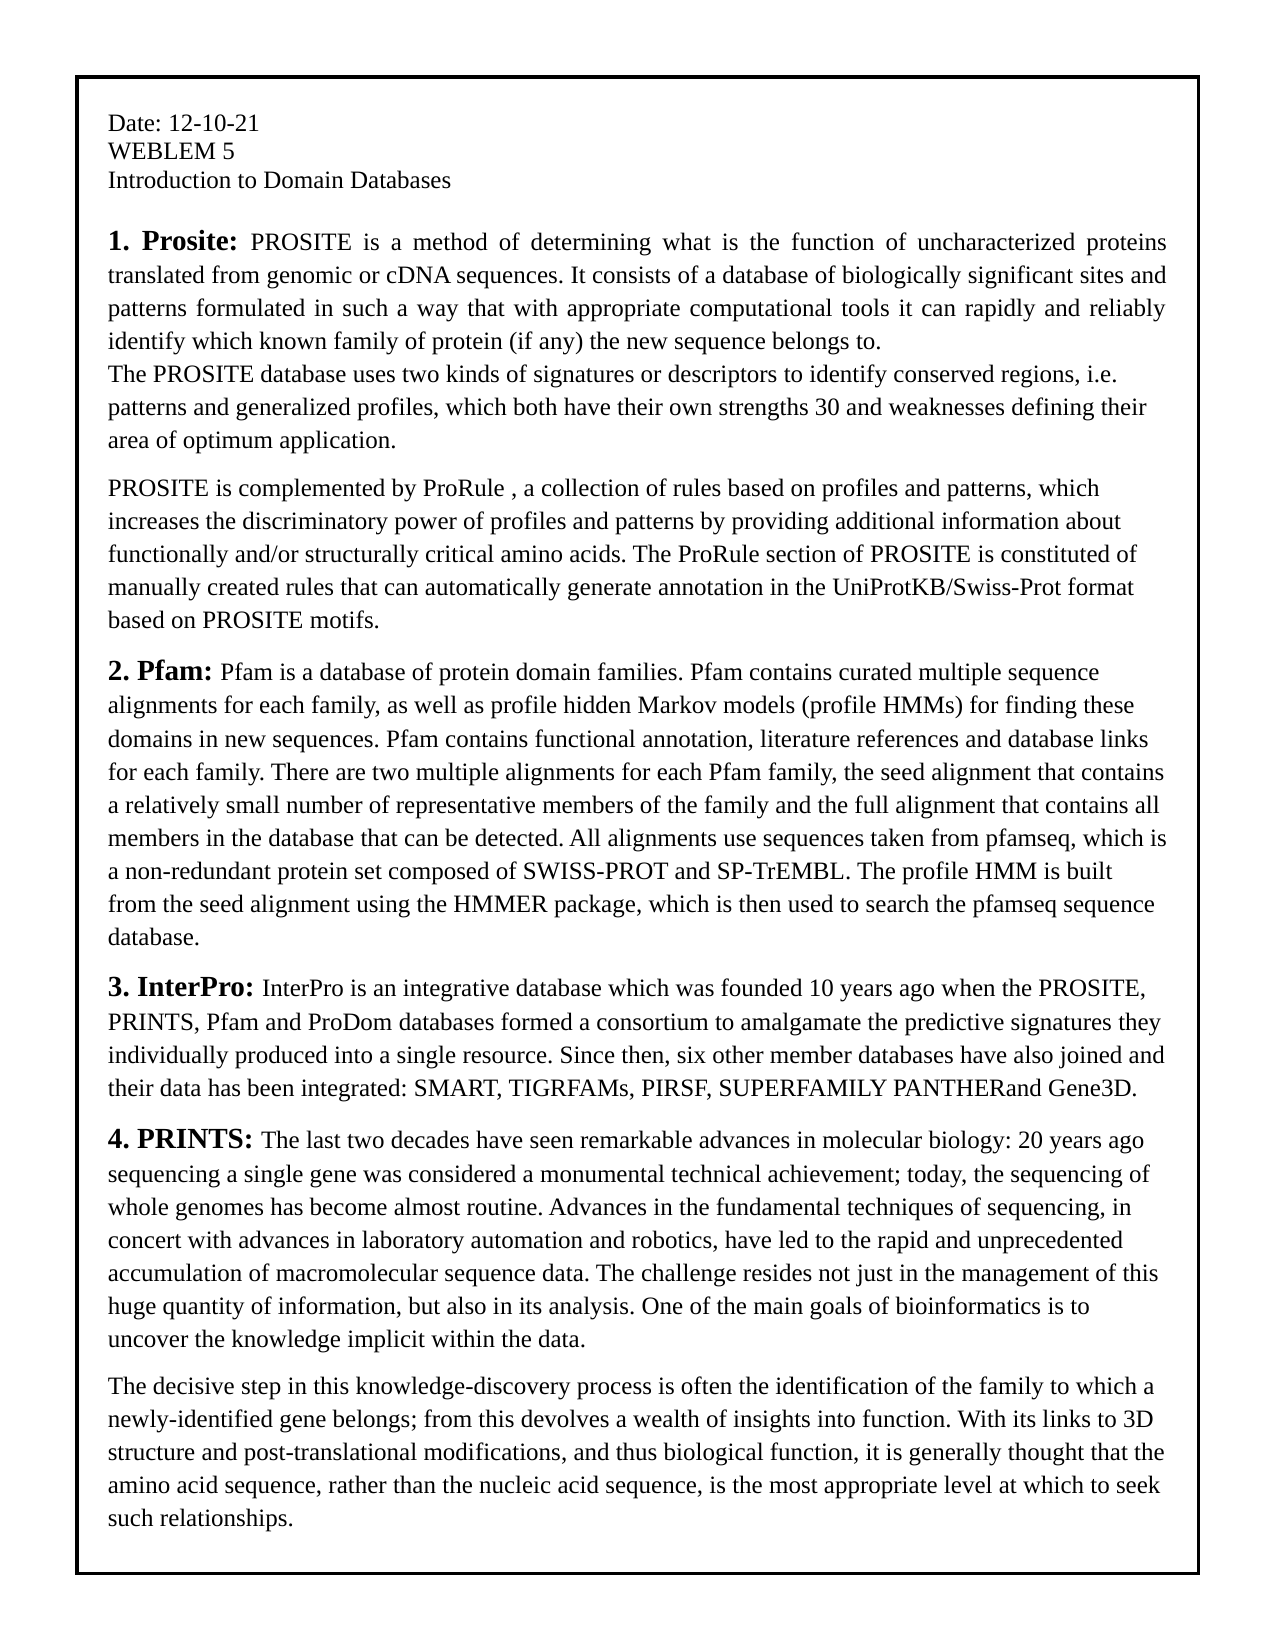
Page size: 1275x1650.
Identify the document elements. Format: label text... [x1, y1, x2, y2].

text 2. Pfam: Pfam is a database of protein domain families. Pfam contains curated multiple sequence alignments for each family, as well as profile hidden Markov models (profile HMMs) for finding these domains in new sequences. Pfam contains functional annotation, literature references and database links for each family. There are two multiple alignments for each Pfam family, the seed alignment that contains a relatively small number of representative members of the family and the full alignment that contains all members in the database that can be detected. All alignments use sequences taken from pfamseq, which is a non-redundant protein set composed of SWISS-PROT and SP-TrEMBL. The profile HMM is built from the seed alignment using the HMMER package, which is then used to search the pfamseq sequence database. [108, 653, 1167, 951]
text PROSITE is complemented by ProRule , a collection of rules based on profiles and patterns, which increases the discriminatory power of profiles and patterns by providing additional information about functionally and/or structurally critical amino acids. The ProRule section of PROSITE is constituted of manually created rules that can automatically generate annotation in the UniProtKB/Swiss-Prot format based on PROSITE motifs. [108, 473, 1167, 634]
text 4. PRINTS: The last two decades have seen remarkable advances in molecular biology: 20 years ago sequencing a single gene was considered a monumental technical achievement; today, the sequencing of whole genomes has become almost routine. Advances in the fundamental techniques of sequencing, in concert with advances in laboratory automation and robotics, have led to the rapid and unprecedented accumulation of macromolecular sequence data. The challenge resides not just in the management of this huge quantity of information, but also in its analysis. One of the main goals of bioinformatics is to uncover the knowledge implicit within the data. [108, 1121, 1167, 1352]
text The PROSITE database uses two kinds of signatures or descriptors to identify conserved regions, i.e. patterns and generalized profiles, which both have their own strengths 30 and weaknesses defining their area of optimum application. [108, 359, 1167, 454]
text 1. Prosite: PROSITE is a method of determining what is the function of uncharacterized proteins translated from genomic or cDNA sequences. It consists of a database of biologically significant sites and patterns formulated in such a way that with appropriate computational tools it can rapidly and reliably identify which known family of protein (if any) the new sequence belongs to. [108, 223, 1167, 355]
text Date: 12-10-21 [108, 108, 1167, 136]
text Introduction to Domain Databases [108, 165, 1167, 194]
text The decisive step in this knowledge-discovery process is often the identification of the family to which a newly-identified gene belongs; from this devolves a wealth of insights into function. With its links to 3D structure and post-translational modifications, and thus biological function, it is generally thought that the amino acid sequence, rather than the nucleic acid sequence, is the most appropriate level at which to seek such relationships. [108, 1371, 1167, 1532]
text 3. InterPro: InterPro is an integrative database which was founded 10 years ago when the PROSITE, PRINTS, Pfam and ProDom databases formed a consortium to amalgamate the predictive signatures they individually produced into a single resource. Since then, six other member databases have also joined and their data has been integrated: SMART, TIGRFAMs, PIRSF, SUPERFAMILY PANTHERand Gene3D. [108, 969, 1167, 1102]
text WEBLEM 5 [108, 136, 1167, 165]
